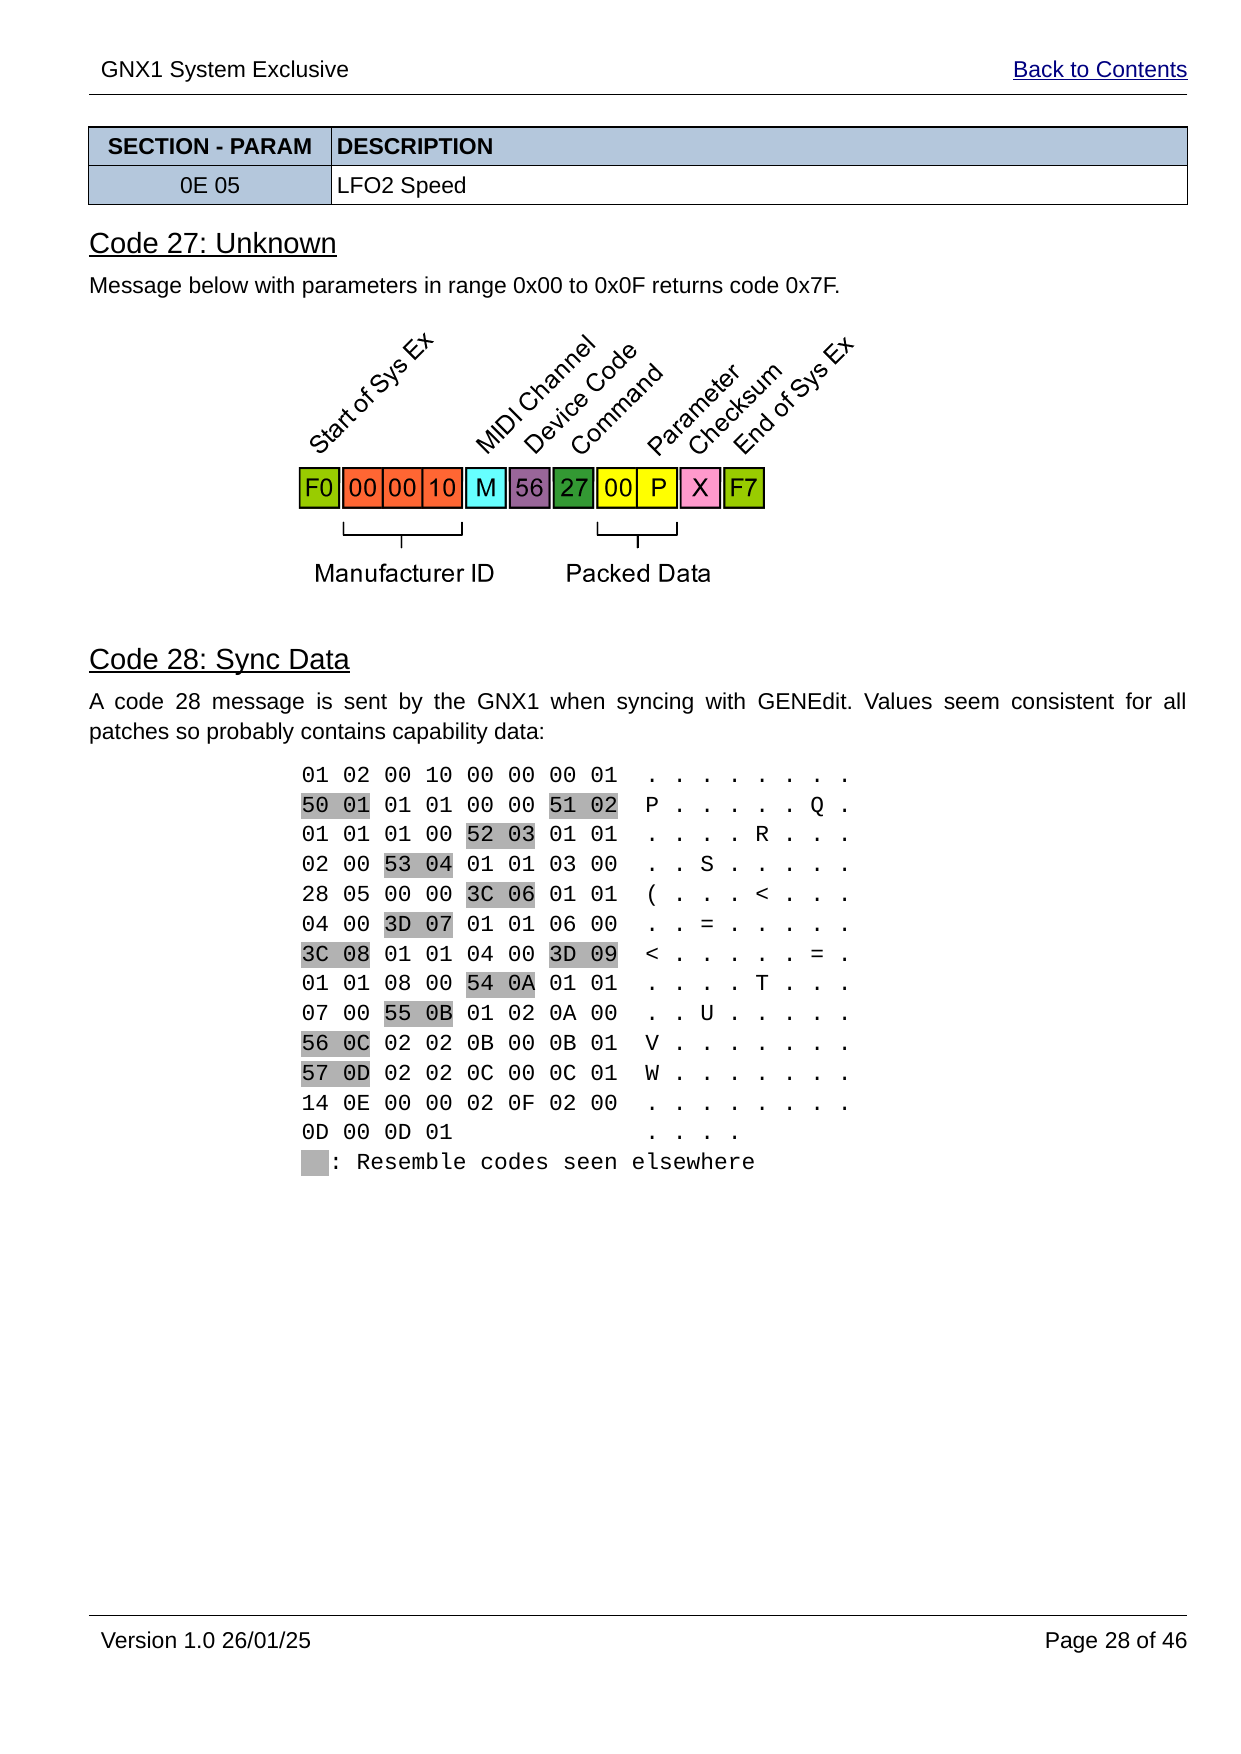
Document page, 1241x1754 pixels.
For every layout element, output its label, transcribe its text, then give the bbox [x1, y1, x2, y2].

text 02 00 53 04 01 01 03 00 . . S . . . . . [301, 852, 1187, 878]
text 56 0C 02 02 0B 00 0B 01 V . . . . . . . [301, 1031, 1187, 1057]
text 3C 08 01 01 04 00 3D 09 < . . . . . = . [301, 942, 1187, 968]
text 04 00 3D 07 01 01 06 00 . . = . . . . . [301, 912, 1187, 938]
text Message below with parameters in range 0x00 to 0x0F returns code 0x7F. [89, 272, 1187, 298]
text 57 0D 02 02 0C 00 0C 01 W . . . . . . . [301, 1061, 1187, 1087]
subtitle Code 27: Unknown [89, 226, 1187, 259]
table_cell 0E 05 [89, 166, 331, 204]
picture [298, 331, 978, 588]
text 28 05 00 00 3C 06 01 01 ( . . . < . . . [301, 882, 1187, 908]
subtitle Code 28: Sync Data [89, 338, 1187, 676]
text 14 0E 00 00 02 0F 02 00 . . . . . . . . [301, 1091, 1187, 1117]
table_header SECTION - PARAM [89, 128, 331, 165]
text A code 28 message is sent by the GNX1 when syncing with GENEdit. Values seem consistent for all patches so probably contains capability data: [89, 688, 1187, 745]
text 07 00 55 0B 01 02 0A 00 . . U . . . . . [301, 1001, 1187, 1027]
table_cell LFO2 Speed [332, 166, 1187, 204]
text 01 01 08 00 54 0A 01 01 . . . . T . . . [301, 972, 1187, 998]
table_header DESCRIPTION [332, 128, 1187, 165]
text 50 01 01 01 00 00 51 02 P . . . . . Q . [301, 793, 1187, 819]
text 01 01 01 00 52 03 01 01 . . . . R . . . [301, 823, 1187, 849]
text 01 02 00 10 00 00 00 01 . . . . . . . . [301, 763, 1187, 789]
text 0D 00 0D 01 . . . . [301, 1121, 1187, 1147]
text : Resemble codes seen elsewhere [301, 1150, 1187, 1176]
